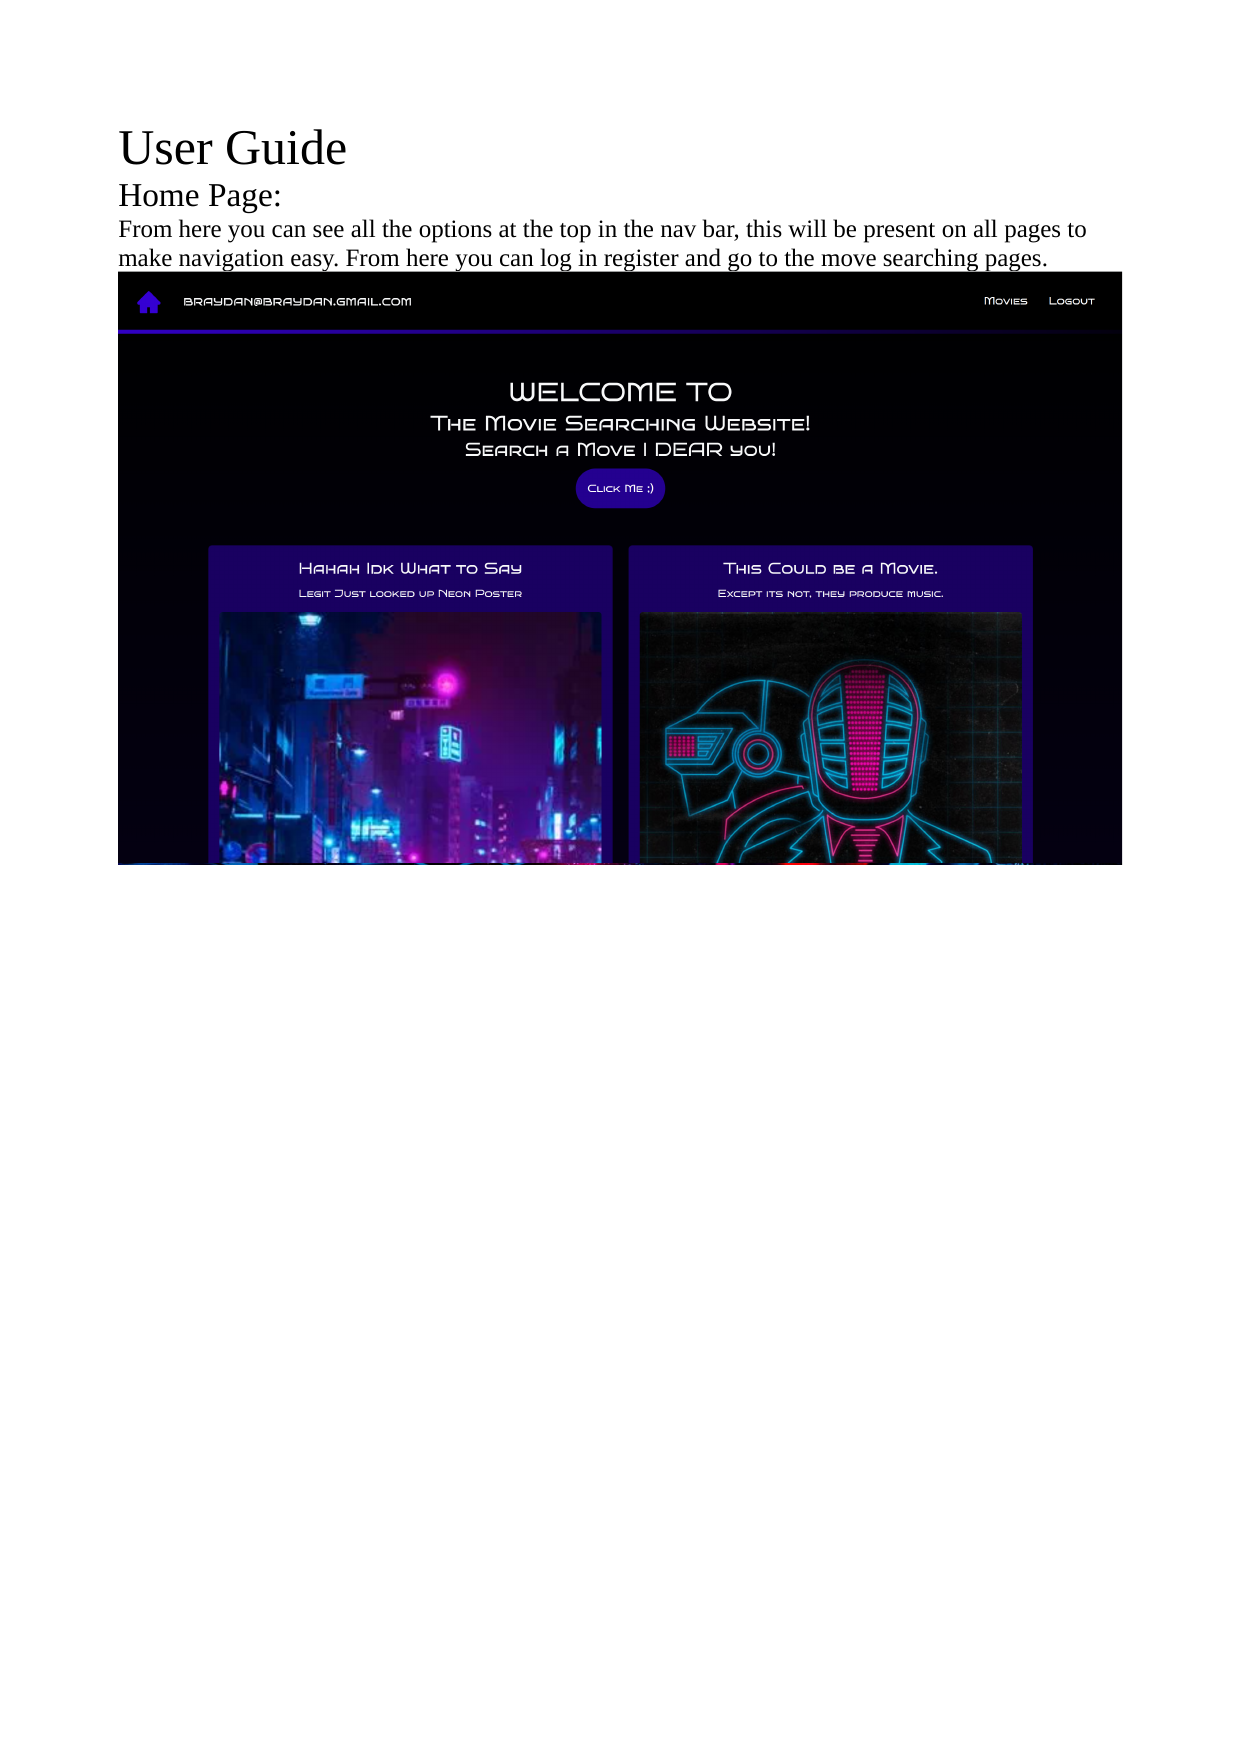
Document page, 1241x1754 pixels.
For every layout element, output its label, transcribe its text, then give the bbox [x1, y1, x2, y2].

text User Guide [118, 118, 1122, 176]
text From here you can see all the options at the top in the nav bar, this will be present on all pages to make navigation easy. From here you can log in register and go to the move searching pages. [118, 214, 1122, 271]
picture [118, 271, 1123, 865]
text Home Page: [118, 176, 1122, 214]
